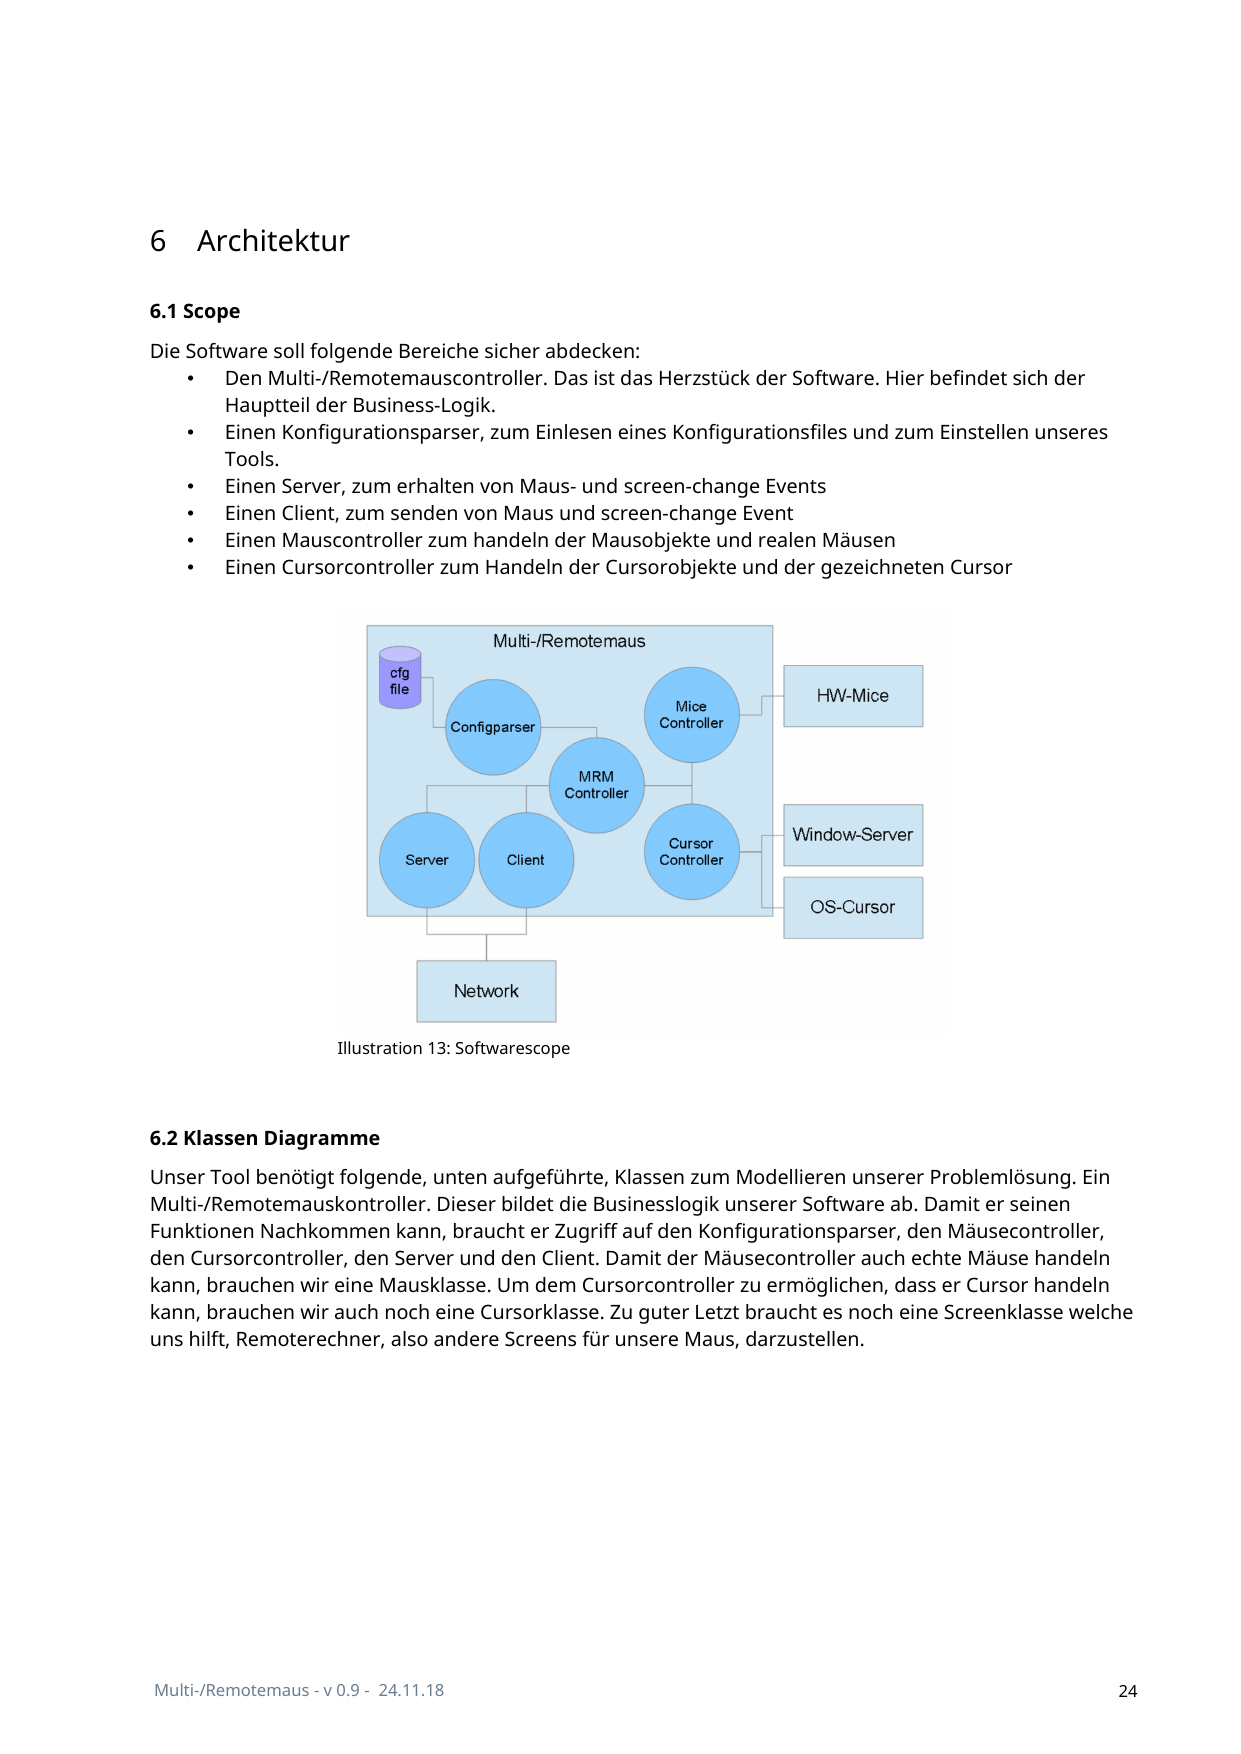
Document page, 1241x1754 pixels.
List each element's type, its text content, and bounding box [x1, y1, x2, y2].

list Einen Server, zum erhalten von Maus- und screen-change Events [187, 472, 1136, 499]
text Illustration 13: Softwarescope [337, 1037, 948, 1060]
list Einen Konfigurationsparser, zum Einlesen eines Konfigurationsfiles und zum Einstellen unseres Tools. [187, 418, 1136, 472]
text Die Software soll folgende Bereiche sicher abdecken: [149, 337, 1136, 364]
list Einen Mauscontroller zum handeln der Mausobjekte und realen Mäusen [187, 526, 1136, 553]
subtitle Klassen Diagramme [149, 1124, 1136, 1151]
text Unser Tool benötigt folgende, unten aufgeführte, Klassen zum Modellieren unserer Problemlösung. Ein Multi-/Remotemauskontroller. Dieser bildet die Businesslogik unserer Software ab. Damit er seinen Funktionen Nachkommen kann, braucht er Zugriff auf den Konfigurationsparser, den Mäusecontroller, den Cursorcontroller, den Server und den Client. Damit der Mäusecontroller auch echte Mäuse handeln kann, brauchen wir eine Mausklasse. Um dem Cursorcontroller zu ermöglichen, dass er Cursor handeln kann, brauchen wir auch noch eine Cursorklasse. Zu guter Letzt braucht es noch eine Screenklasse welche uns hilft, Remoterechner, also andere Screens für unsere Maus, darzustellen. [149, 1164, 1136, 1352]
list Einen Cursorcontroller zum Handeln der Cursorobjekte und der gezeichneten Cursor [187, 553, 1136, 580]
picture [337, 607, 948, 1037]
list Einen Client, zum senden von Maus und screen-change Event [187, 499, 1136, 526]
subtitle Scope [149, 298, 1136, 325]
list Den Multi-/Remotemauscontroller. Das ist das Herzstück der Software. Hier befindet sich der Hauptteil der Business-Logik. [187, 364, 1136, 418]
subtitle Architektur [149, 221, 1136, 260]
